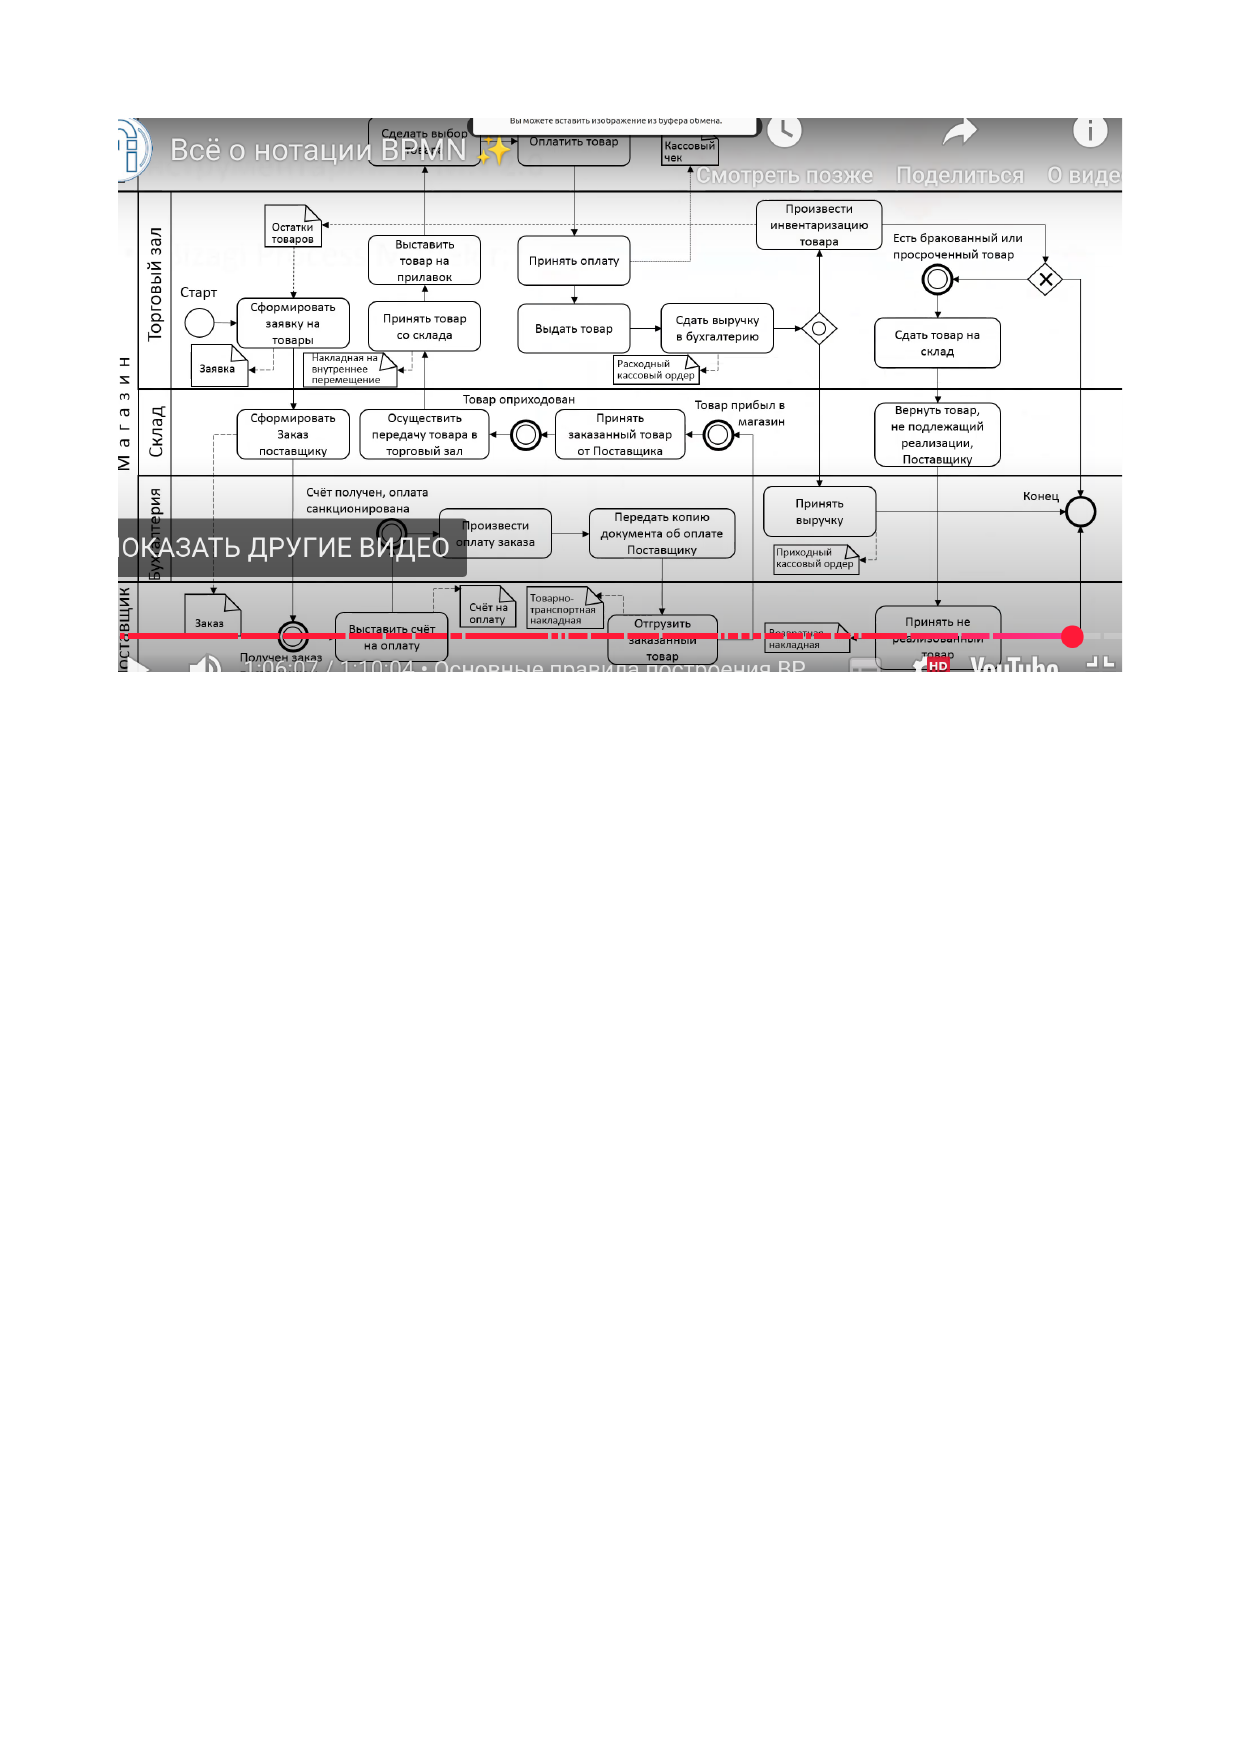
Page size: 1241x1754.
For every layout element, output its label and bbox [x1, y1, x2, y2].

picture [118, 118, 1123, 672]
